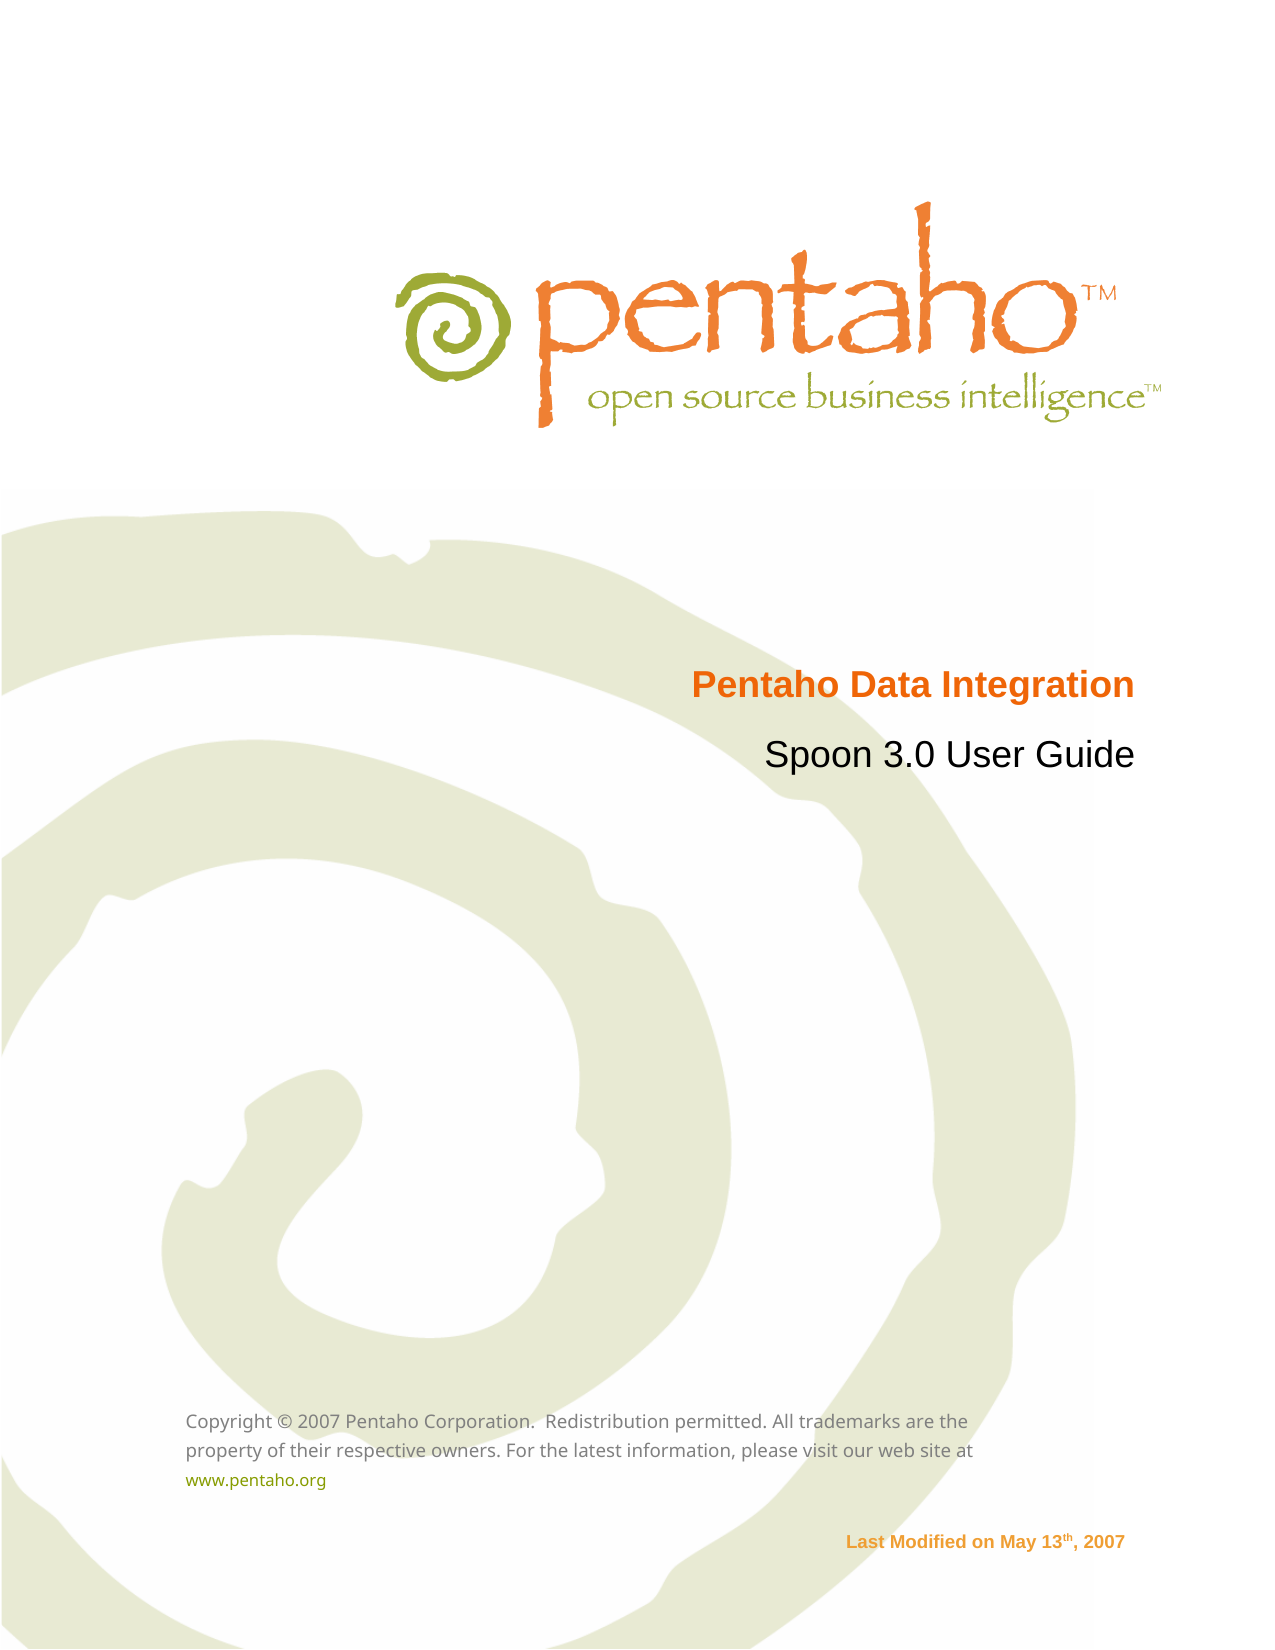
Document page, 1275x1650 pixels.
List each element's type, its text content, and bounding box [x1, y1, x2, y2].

text Pentaho Data Integration [185, 660, 1135, 707]
text Copyright © 2007 Pentaho Corporation. Redistribution permitted. All trademarks are the property of their respective owners. For the latest information, please visit our web site at www.pentaho.org [185, 1405, 1033, 1492]
picture [395, 195, 1161, 428]
text Spoon 3.0 User Guide [185, 730, 1135, 777]
